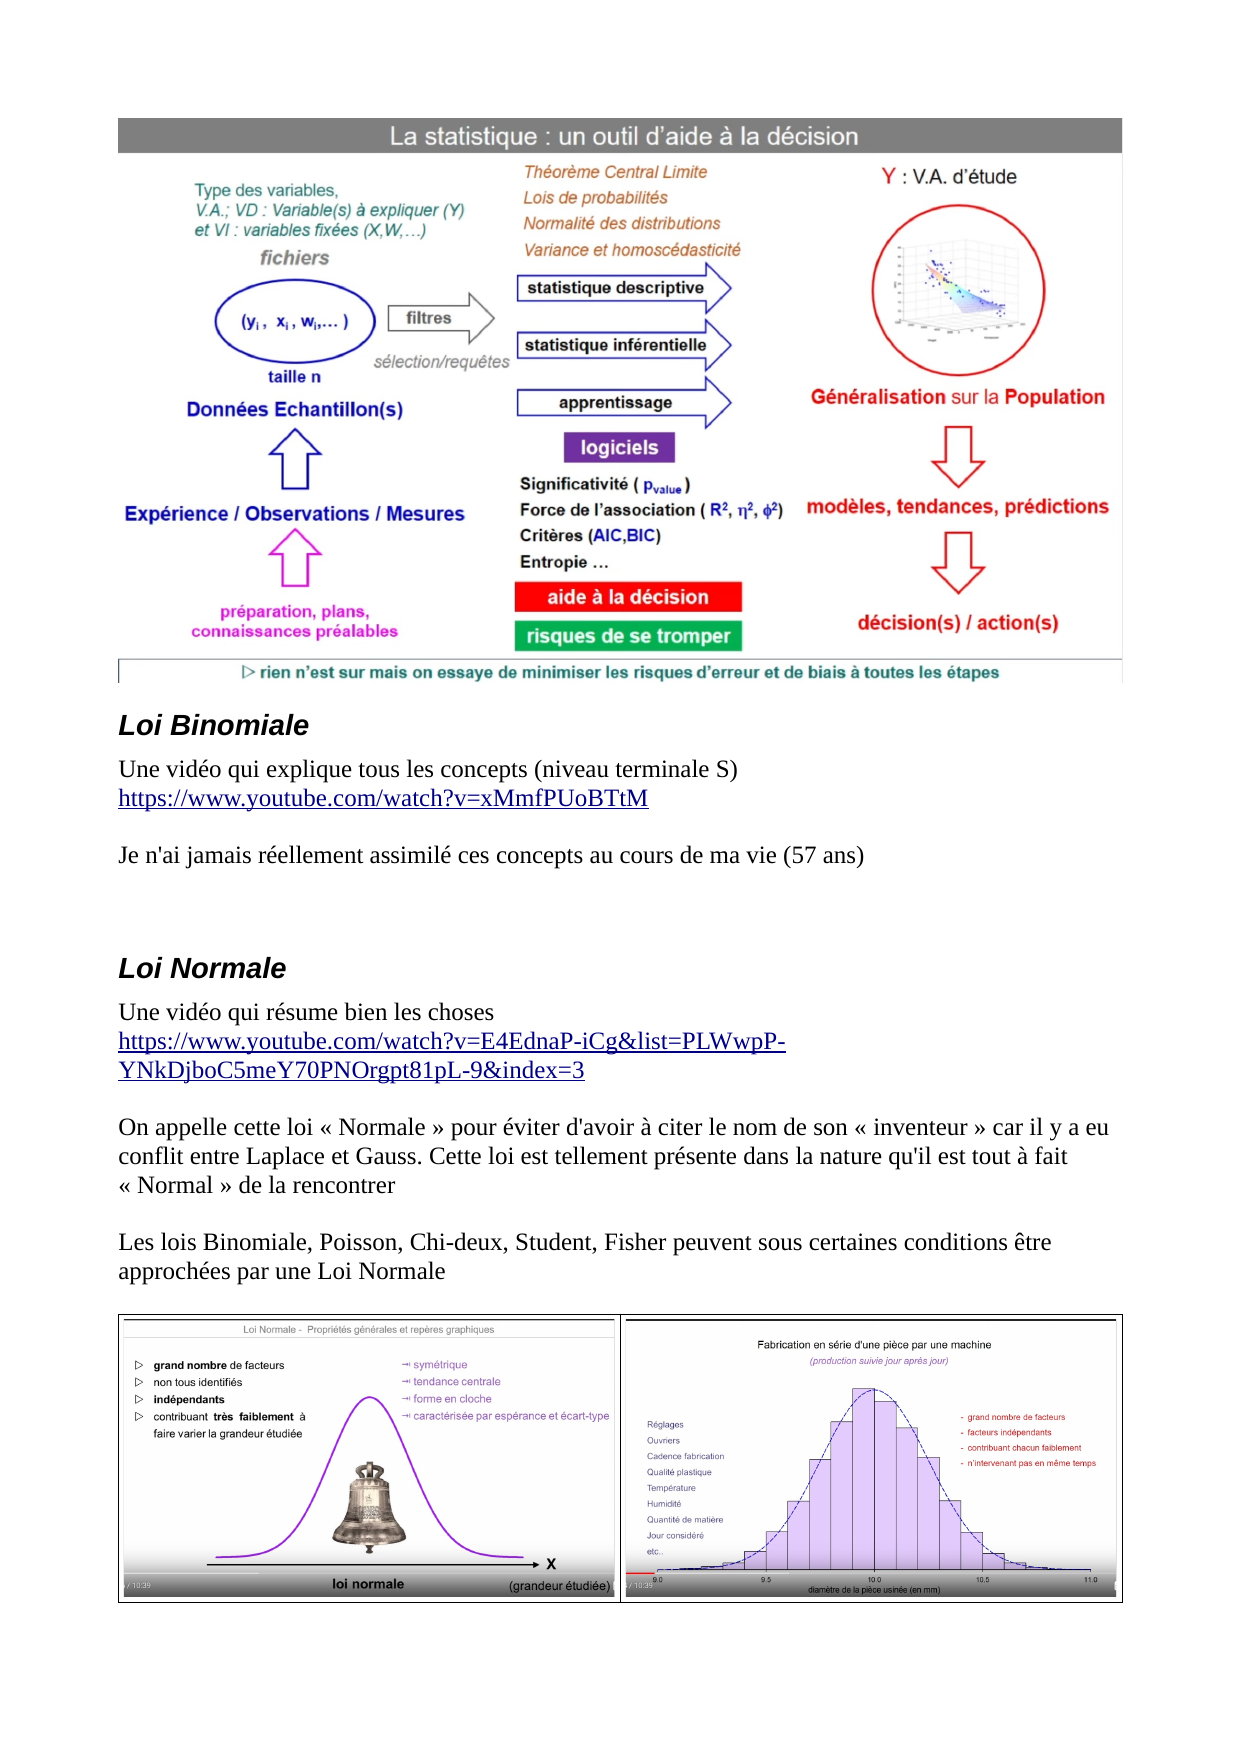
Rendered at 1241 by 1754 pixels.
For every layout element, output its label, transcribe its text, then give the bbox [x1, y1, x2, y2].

text Je n'ai jamais réellement assimilé ces concepts au cours de ma vie (57 ans) [118, 840, 1122, 869]
subtitle Loi Binomiale [118, 708, 1122, 741]
picture [118, 118, 1123, 683]
picture [123, 1319, 615, 1597]
table_header [119, 1315, 620, 1602]
text Les lois Binomiale, Poisson, Chi-deux, Student, Fisher peuvent sous certaines conditions être approchées par une Loi Normale [118, 1227, 1122, 1285]
picture [625, 1319, 1117, 1597]
text On appelle cette loi « Normale » pour éviter d'avoir à citer le nom de son « inventeur » car il y a eu conflit entre Laplace et Gauss. Cette loi est tellement présente dans la nature qu'il est tout à fait « Normal » de la rencontrer [118, 1112, 1122, 1199]
text https://www.youtube.com/watch?v=E4EdnaP-iCg&list=PLWwpP-YNkDjboC5meY70PNOrgpt81pL-9&index=3 [118, 1026, 1122, 1084]
text Une vidéo qui explique tous les concepts (niveau terminale S) [118, 754, 1122, 783]
text Une vidéo qui résume bien les choses [118, 997, 1122, 1026]
subtitle Loi Normale [118, 951, 1122, 985]
text https://www.youtube.com/watch?v=xMmfPUoBTtM [118, 783, 1122, 811]
table_header [621, 1315, 1122, 1602]
